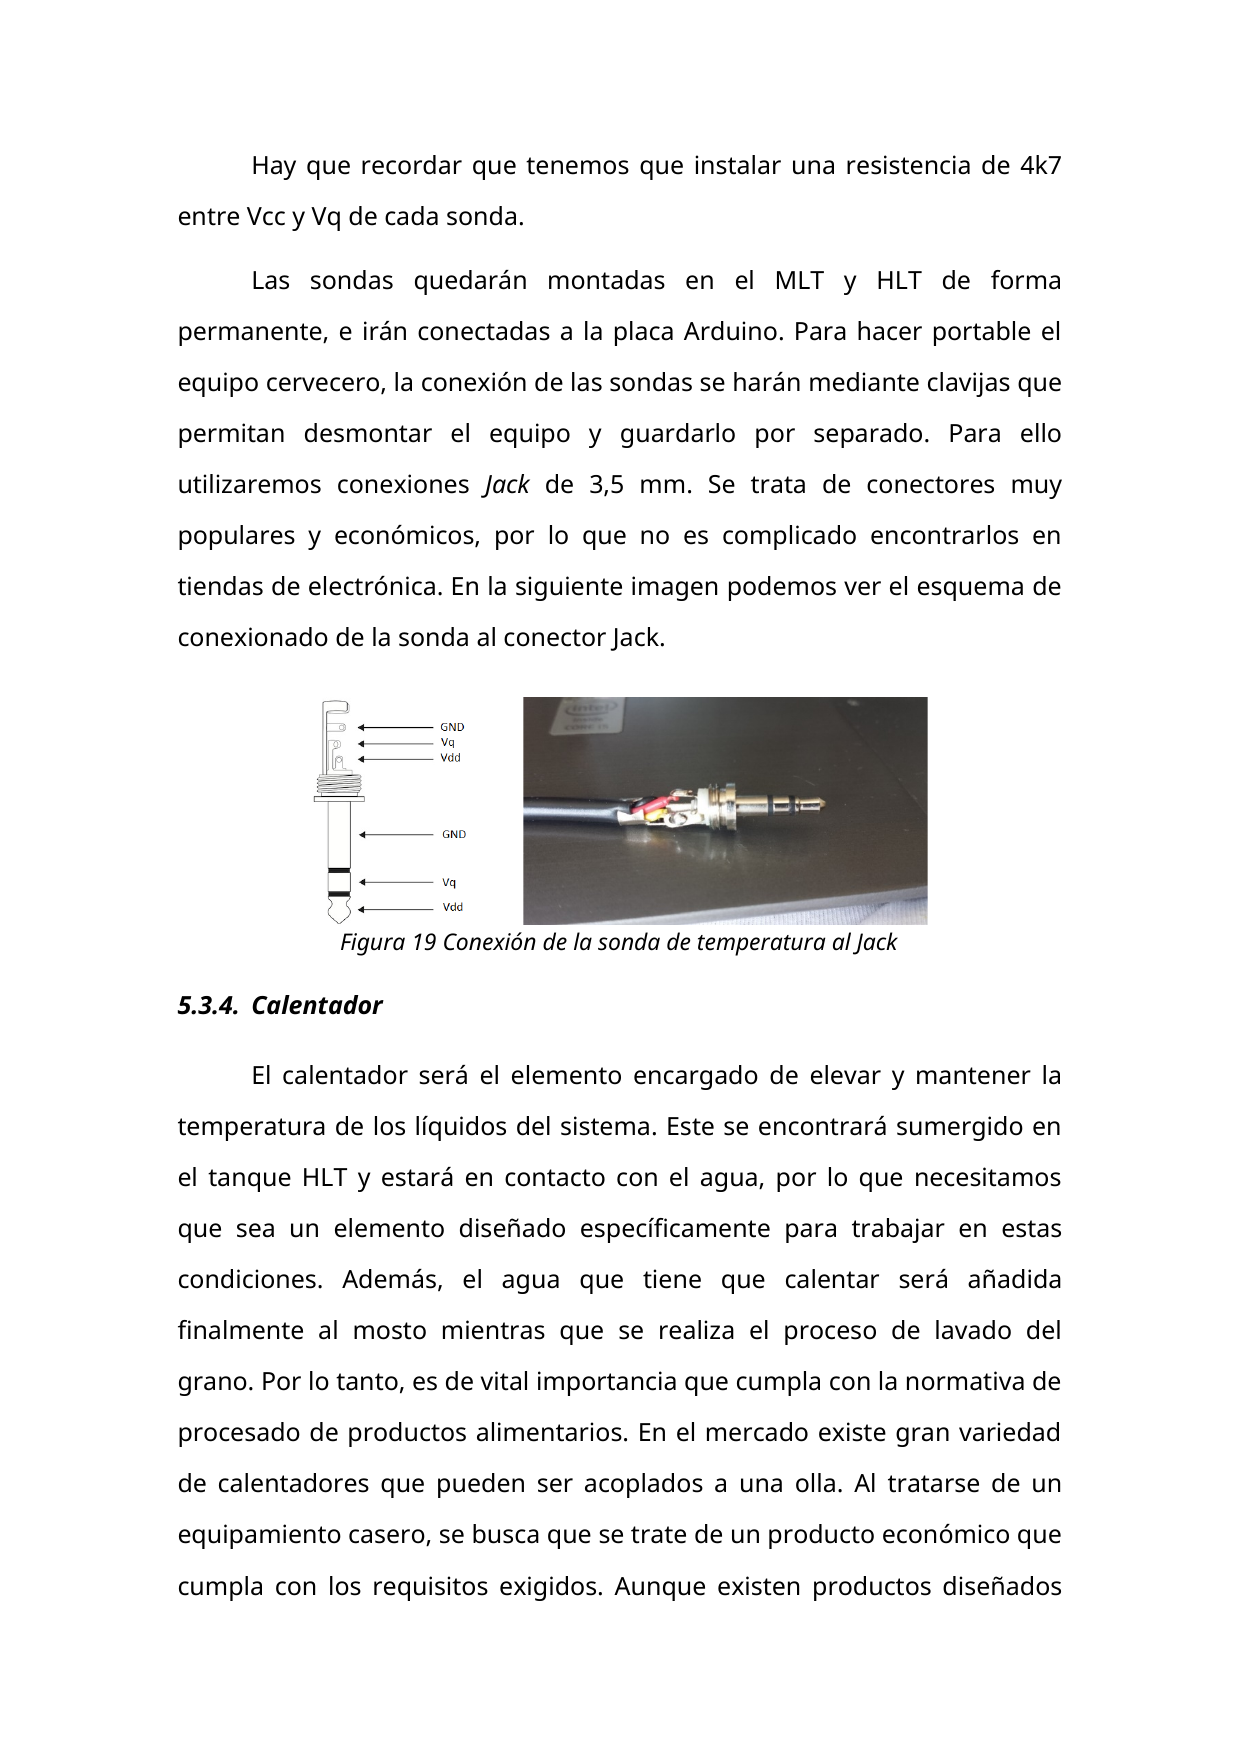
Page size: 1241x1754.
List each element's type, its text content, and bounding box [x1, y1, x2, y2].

text Las sondas quedarán montadas en el MLT y HLT de forma permanente, e irán conectadas a la placa Arduino. Para hacer portable el equipo cervecero, la conexión de las sondas se harán mediante clavijas que permitan desmontar el equipo y guardarlo por separado. Para ello utilizaremos conexiones Jack de 3,5 mm. Se trata de conectores muy populares y económicos, por lo que no es complicado encontrarlos en tiendas de electrónica. En la siguiente imagen podemos ver el esquema de conexionado de la sonda al conector Jack. [177, 262, 1063, 654]
text El calentador será el elemento encargado de elevar y mantener la temperatura de los líquidos del sistema. Este se encontrará sumergido en el tanque HLT y estará en contacto con el agua, por lo que necesitamos que sea un elemento diseñado específicamente para trabajar en estas condiciones. Además, el agua que tiene que calentar será añadida finalmente al mosto mientras que se realiza el proceso de lavado del grano. Por lo tanto, es de vital importancia que cumpla con la normativa de procesado de productos alimentarios. En el mercado existe gran variedad de calentadores que pueden ser acoplados a una olla. Al tratarse de un equipamiento casero, se busca que se trate de un producto económico que cumpla con los requisitos exigidos. Aunque existen productos diseñados [177, 1058, 1063, 1602]
subtitle Calentador [177, 988, 1063, 1022]
text Figura 19 Conexión de la sonda de temperatura al Jack [177, 925, 1063, 957]
text Hay que recordar que tenemos que instalar una resistencia de 4k7 entre Vcc y Vq de cada sonda. [177, 148, 1063, 233]
